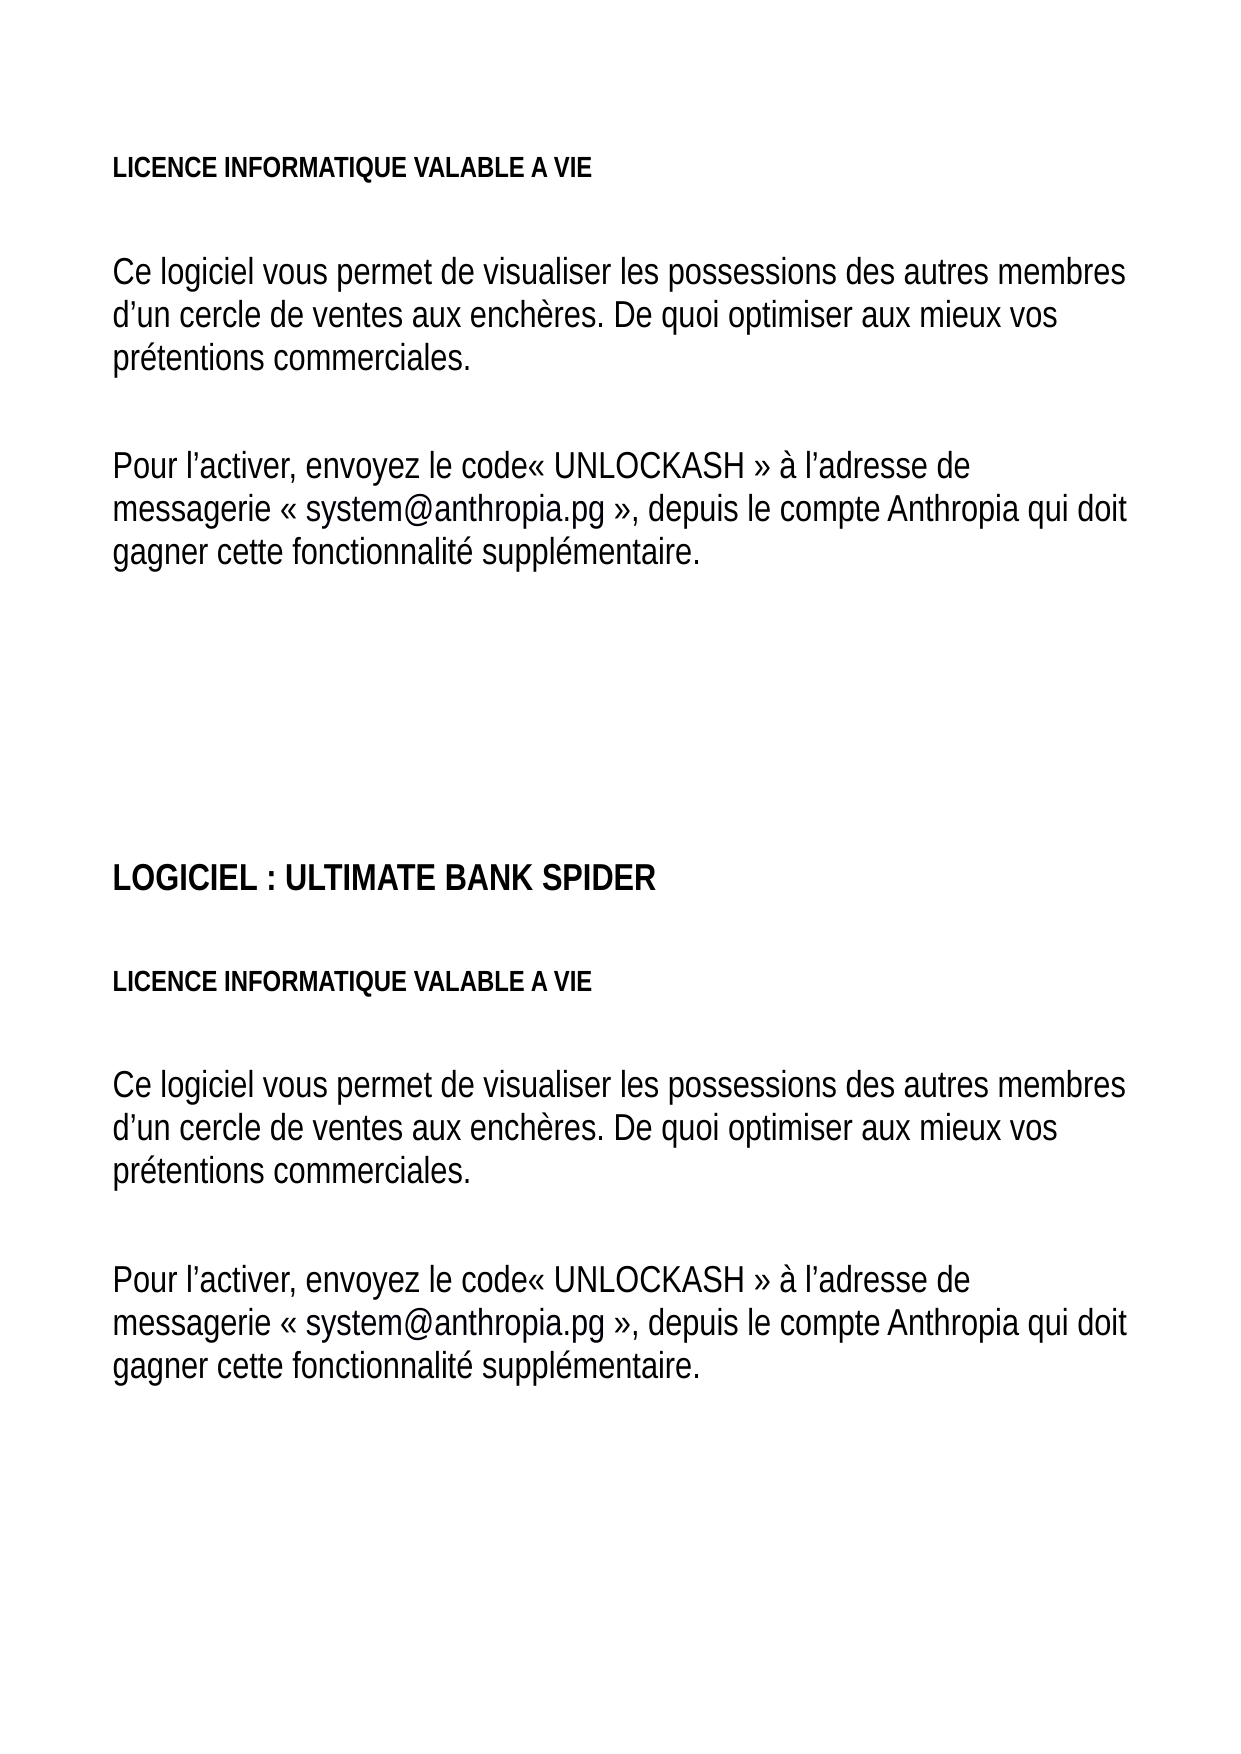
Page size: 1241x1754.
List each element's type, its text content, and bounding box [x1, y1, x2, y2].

text LOGICIEL : ULTIMATE BANK SPIDER [112, 855, 1128, 898]
text Ce logiciel vous permet de visualiser les possessions des autres membres d’un cercle de ventes aux enchères. De quoi optimiser aux mieux vos prétentions commerciales. [112, 249, 1128, 378]
text LICENCE INFORMATIQUE VALABLE A VIE [112, 150, 1128, 183]
text Pour l’activer, envoyez le code« UNLOCKASH » à l’adresse de messagerie « system@anthropia.pg », depuis le compte Anthropia qui doit gagner cette fonctionnalité supplémentaire. [112, 443, 1128, 573]
text Pour l’activer, envoyez le code« UNLOCKASH » à l’adresse de messagerie « system@anthropia.pg », depuis le compte Anthropia qui doit gagner cette fonctionnalité supplémentaire. [112, 1257, 1128, 1386]
text Ce logiciel vous permet de visualiser les possessions des autres membres d’un cercle de ventes aux enchères. De quoi optimiser aux mieux vos prétentions commerciales. [112, 1063, 1128, 1192]
text LICENCE INFORMATIQUE VALABLE A VIE [112, 964, 1128, 997]
